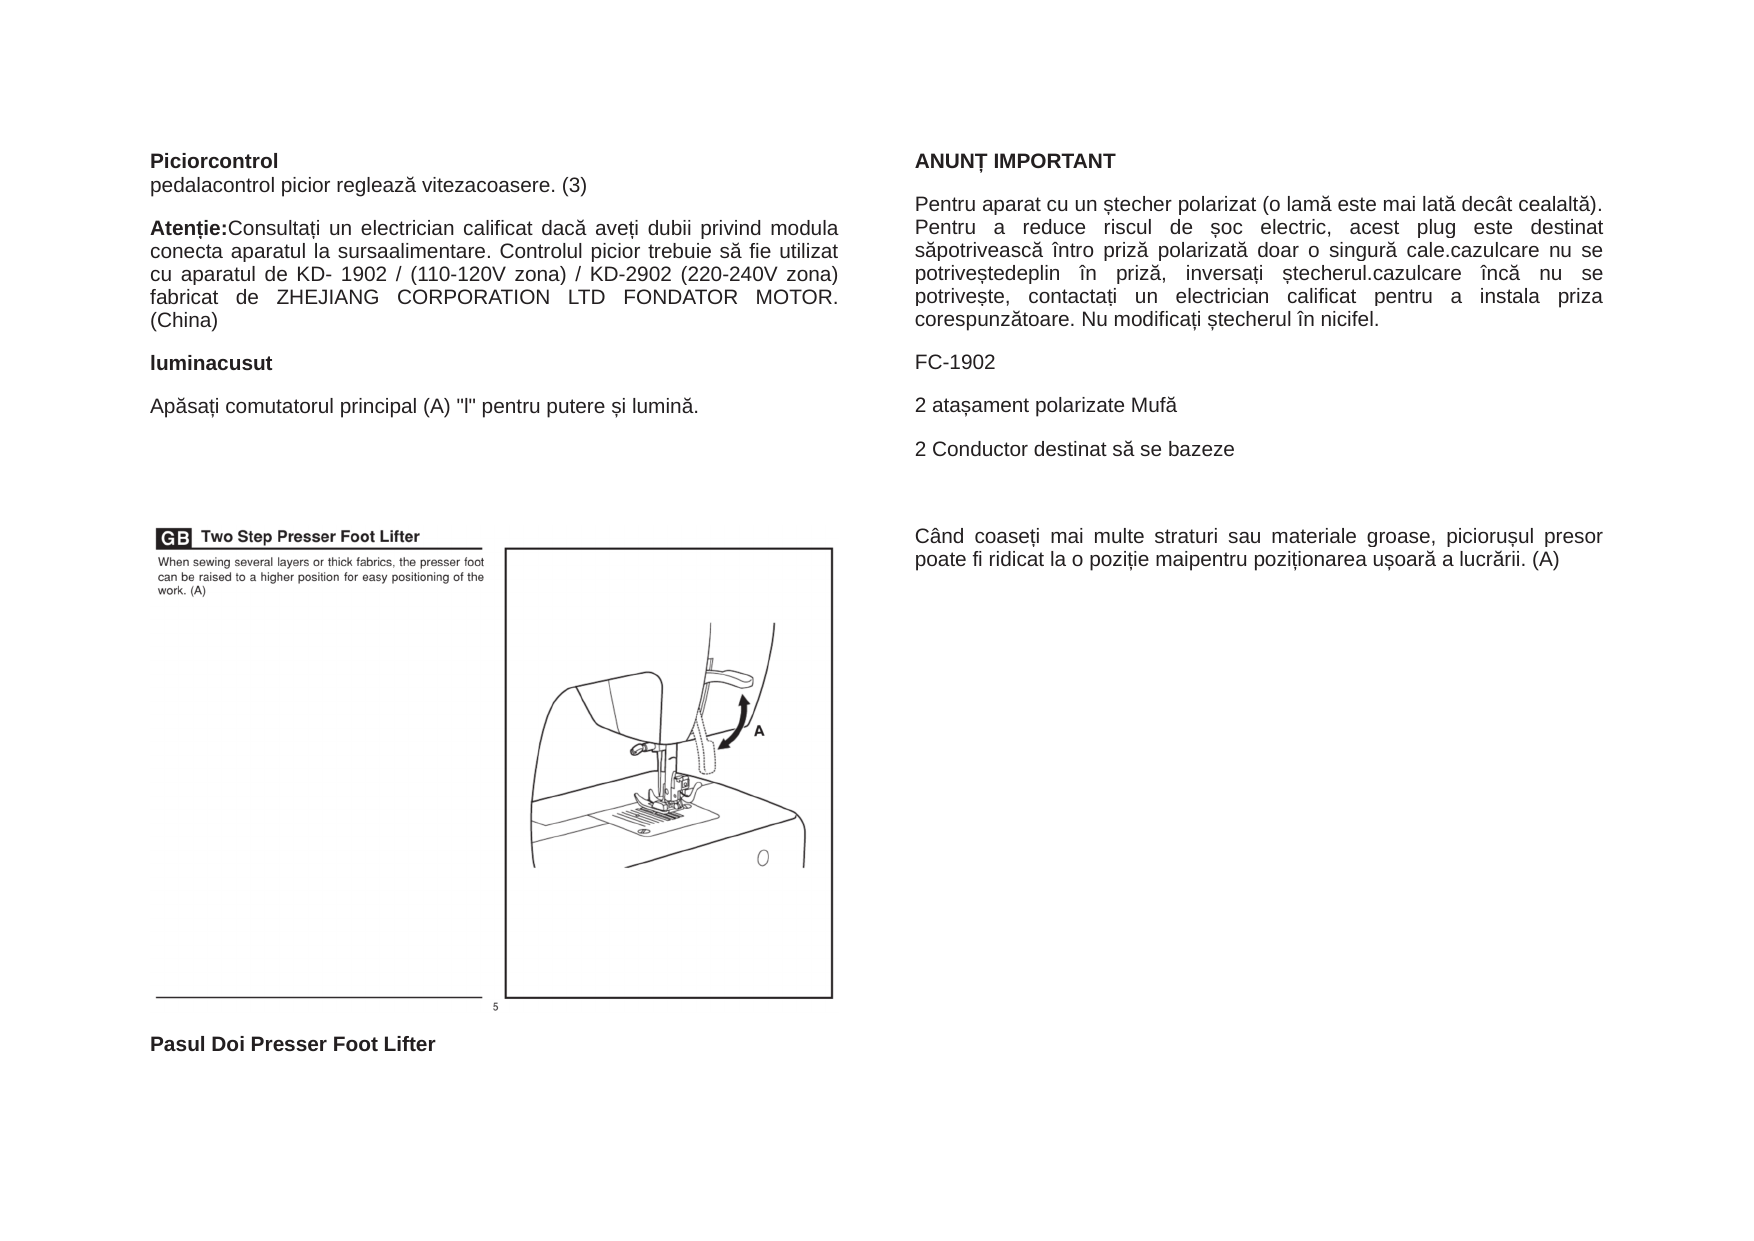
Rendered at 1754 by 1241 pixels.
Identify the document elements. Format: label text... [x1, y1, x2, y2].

text GB [150, 482, 1604, 504]
picture [150, 525, 839, 1013]
text pedalacontrol picior reglează vitezacoasere. (3) [150, 173, 839, 197]
text FC-1902 [914, 351, 1604, 374]
text 2 atașament polarizate Mufă [914, 395, 1604, 417]
text Pentru aparat cu un ștecher polarizat (o lamă este mai lată decât cealaltă). Pentru a reduce riscul de șoc electric, acest plug este destinat săpotrivească întro priză polarizată doar o singură cale.cazulcare nu se potriveștedeplin în priză, inversați ștecherul.cazulcare încă nu se potrivește, contactați un electrician calificat pentru a instala priza corespunzătoare. Nu modificați ștecherul în nicifel. [914, 193, 1604, 330]
text Atenție:Consultați un electrician calificat dacă aveți dubii privind modula conecta aparatul la sursaalimentare. Controlul picior trebuie să fie utilizat cu aparatul de KD- 1902 / (110-120V zona) / KD-2902 (220-240V zona) fabricat de ZHEJIANG CORPORATION LTD FONDATOR MOTOR. (China) [150, 217, 839, 331]
text Când coaseți mai multe straturi sau materiale groase, piciorușul presor poate fi ridicat la o poziție maipentru poziționarea ușoară a lucrării. (A) [914, 525, 1604, 571]
text Piciorcontrol [150, 150, 839, 173]
text Pasul Doi Presser Foot Lifter [150, 1034, 839, 1056]
text luminacusut [150, 352, 839, 375]
text Apăsați comutatorul principal (A) "l" pentru putere și lumină. [150, 396, 839, 418]
text ANUNȚ IMPORTANT [914, 150, 1604, 173]
text 2 Conductor destinat să se bazeze [914, 438, 1604, 461]
